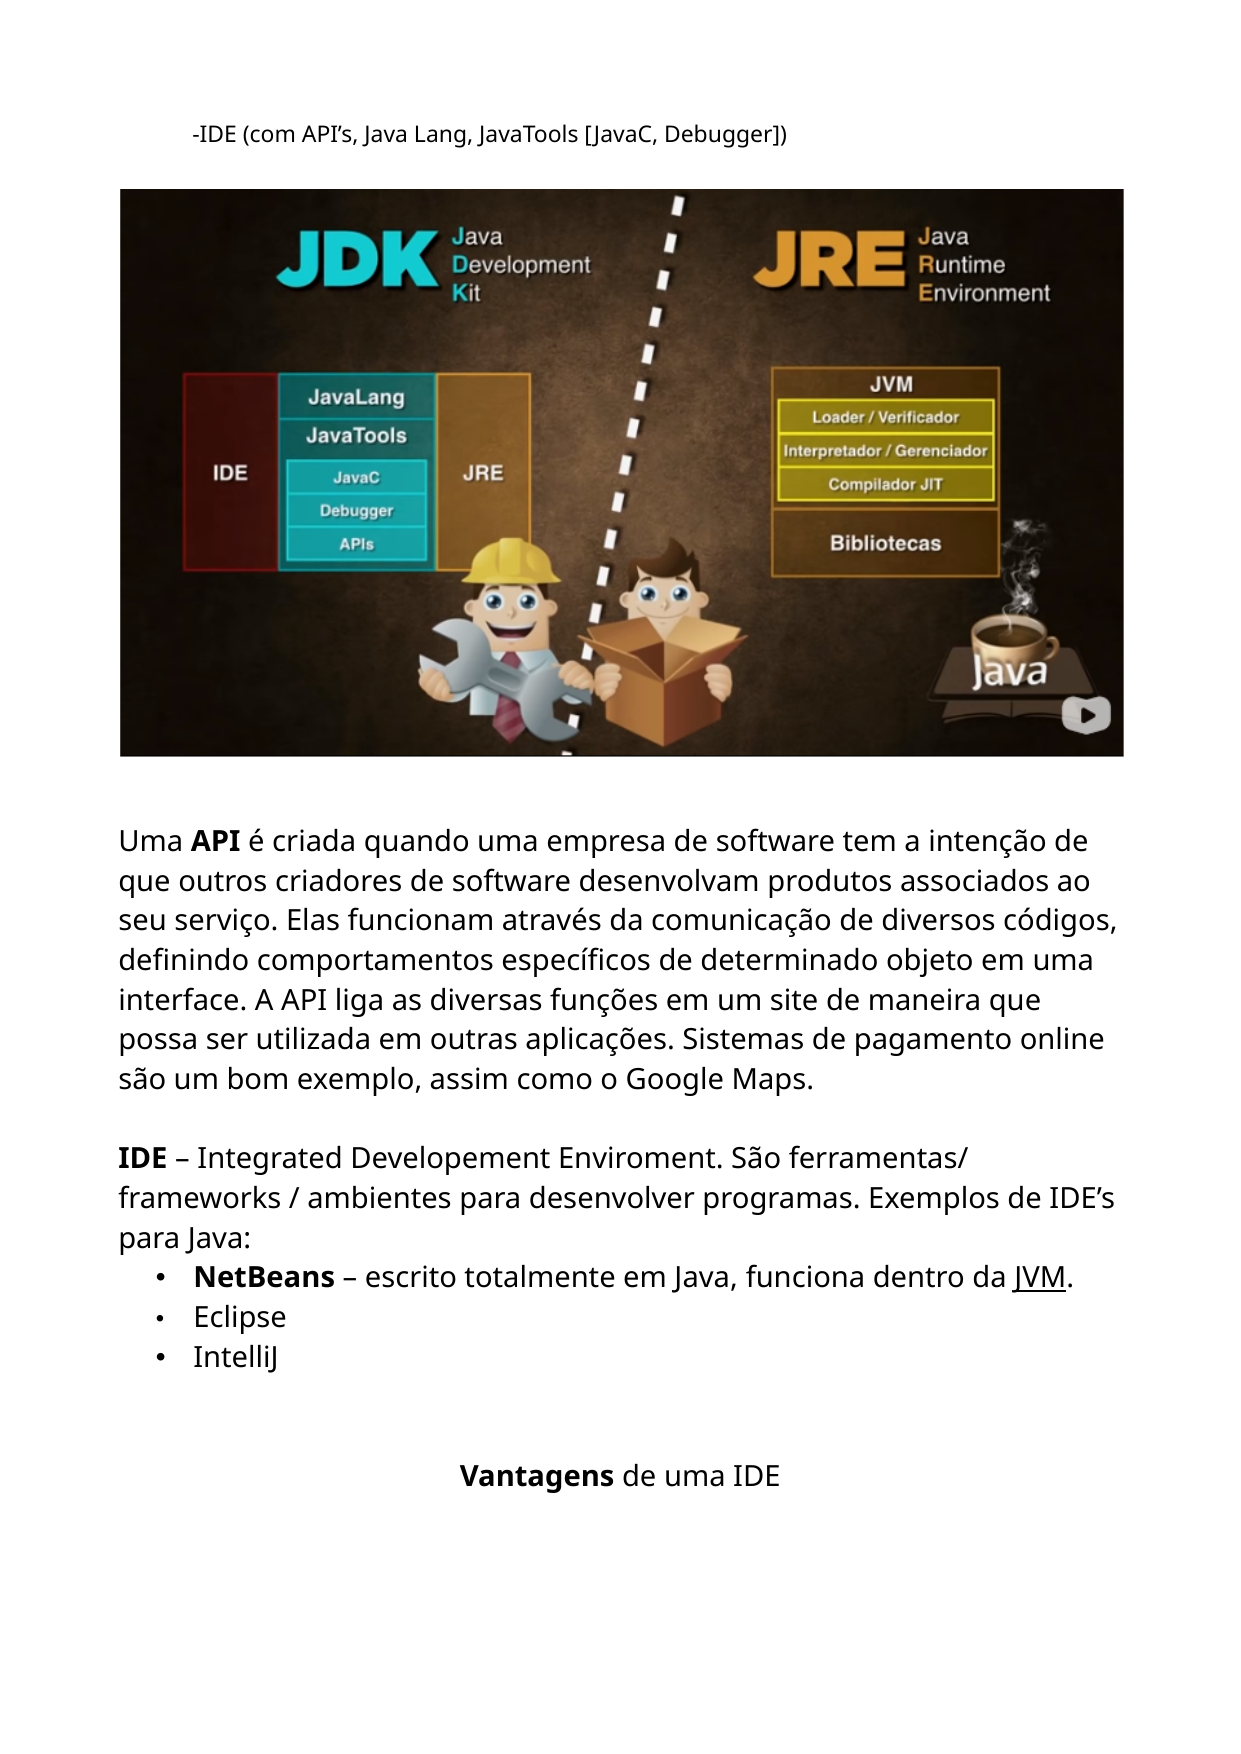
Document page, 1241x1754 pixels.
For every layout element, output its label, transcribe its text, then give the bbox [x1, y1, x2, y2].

list NetBeans – escrito totalmente em Java, funciona dentro da JVM. [156, 1257, 1122, 1296]
text IDE – Integrated Developement Enviroment. São ferramentas/ frameworks / ambientes para desenvolver programas. Exemplos de IDE’s para Java: [118, 1138, 1122, 1257]
text -IDE (com API’s, Java Lang, JavaTools [JavaC, Debugger]) [118, 118, 1122, 149]
text Vantagens de uma IDE [118, 1455, 1122, 1495]
list Eclipse [156, 1296, 1122, 1336]
picture [119, 189, 1124, 758]
list IntelliJ [156, 1336, 1122, 1376]
text Uma API é criada quando uma empresa de software tem a intenção de que outros criadores de software desenvolvam produtos associados ao seu serviço. Elas funcionam através da comunicação de diversos códigos, definindo comportamentos específicos de determinado objeto em uma interface. A API liga as diversas funções em um site de maneira que possa ser utilizada em outras aplicações. Sistemas de pagamento online são um bom exemplo, assim como o Google Maps. [118, 820, 1122, 1098]
